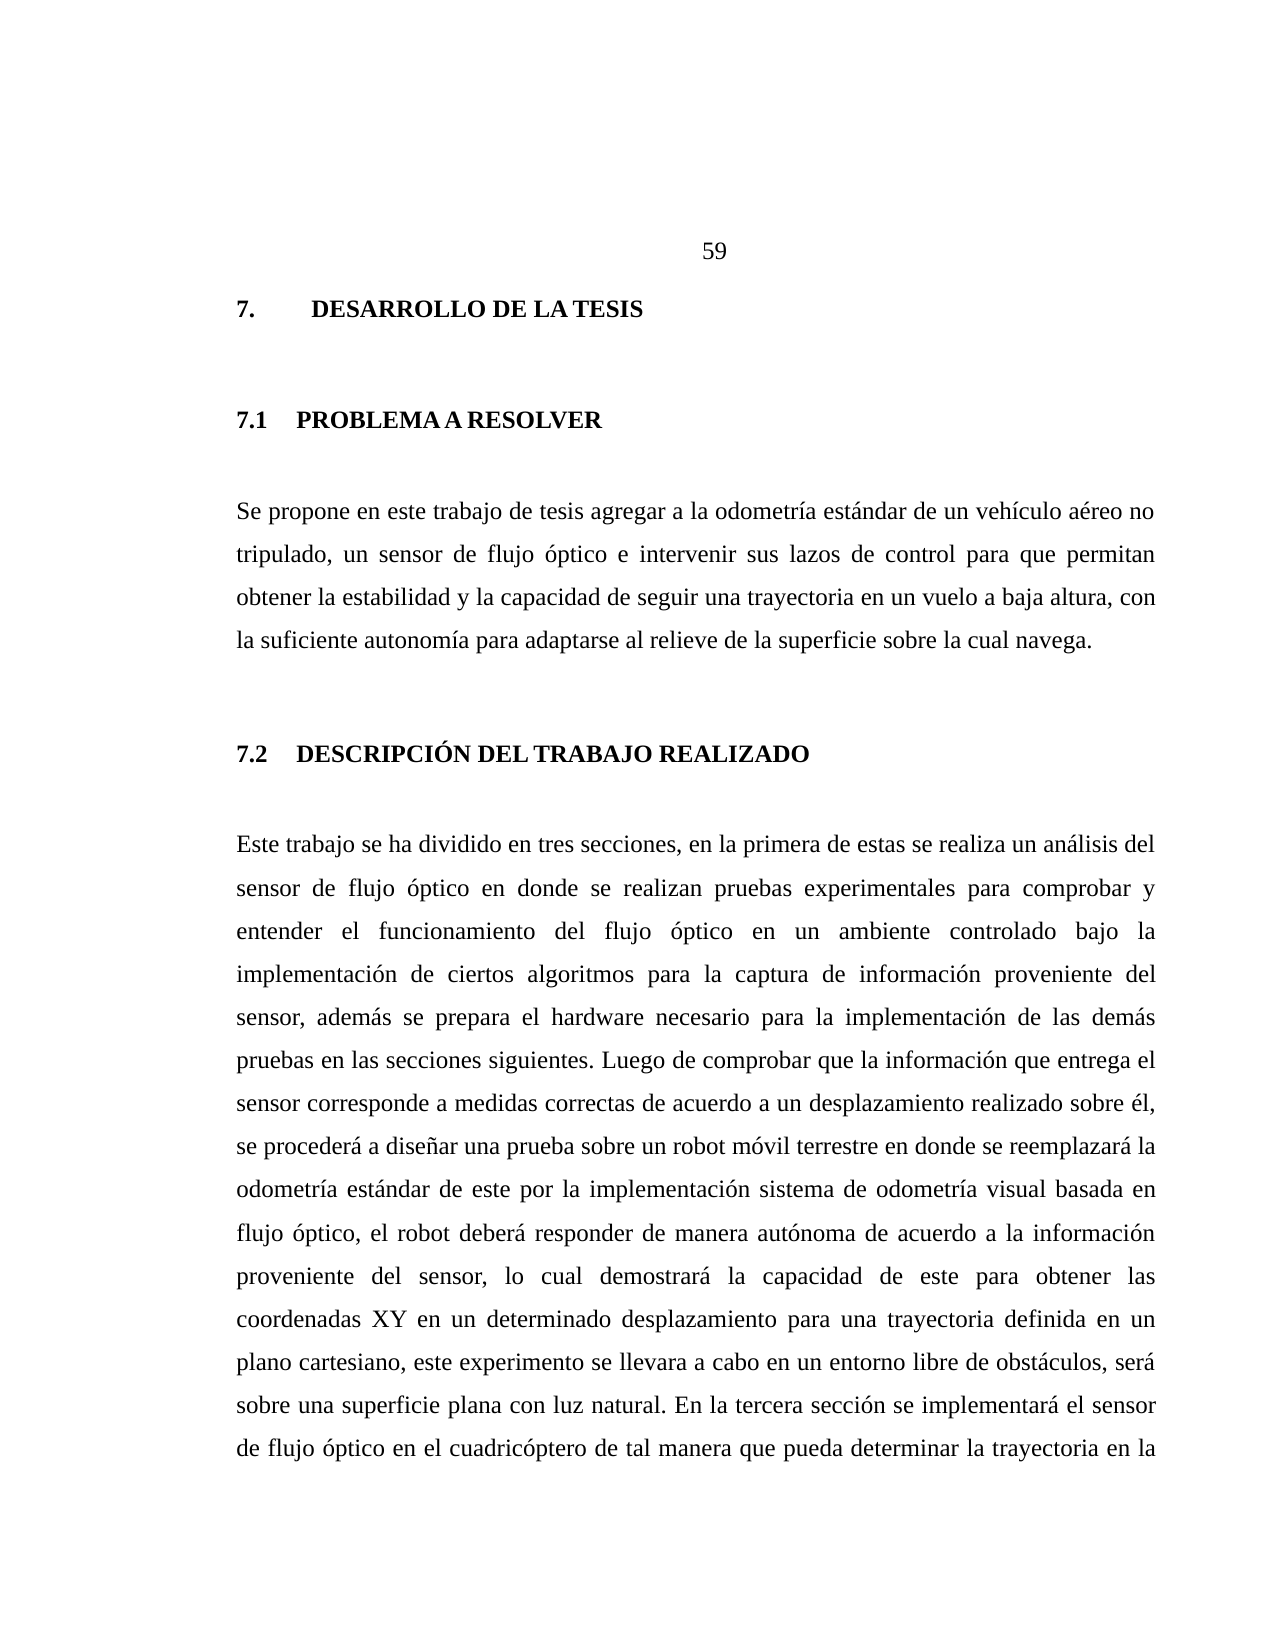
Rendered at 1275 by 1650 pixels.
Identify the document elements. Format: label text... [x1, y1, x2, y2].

subtitle PROBLEMA A RESOLVER [236, 406, 1157, 434]
subtitle DESARROLLO DE LA TESIS [236, 294, 1157, 323]
text Se propone en este trabajo de tesis agregar a la odometría estándar de un vehículo aéreo no tripulado, un sensor de flujo óptico e intervenir sus lazos de control para que permitan obtener la estabilidad y la capacidad de seguir una trayectoria en un vuelo a baja altura, con la suficiente autonomía para adaptarse al relieve de la superficie sobre la cual navega. [236, 496, 1157, 654]
subtitle DESCRIPCIÓN DEL TRABAJO REALIZADO [236, 739, 1157, 768]
text Este trabajo se ha dividido en tres secciones, en la primera de estas se realiza un análisis del sensor de flujo óptico en donde se realizan pruebas experimentales para comprobar y entender el funcionamiento del flujo óptico en un ambiente controlado bajo la implementación de ciertos algoritmos para la captura de información proveniente del sensor, además se prepara el hardware necesario para la implementación de las demás pruebas en las secciones siguientes. Luego de comprobar que la información que entrega el sensor corresponde a medidas correctas de acuerdo a un desplazamiento realizado sobre él, se procederá a diseñar una prueba sobre un robot móvil terrestre en donde se reemplazará la odometría estándar de este por la implementación sistema de odometría visual basada en flujo óptico, el robot deberá responder de manera autónoma de acuerdo a la información proveniente del sensor, lo cual demostrará la capacidad de este para obtener las coordenadas XY en un determinado desplazamiento para una trayectoria definida en un plano cartesiano, este experimento se llevara a cabo en un entorno libre de obstáculos, será sobre una superficie plana con luz natural. En la tercera sección se implementará el sensor de flujo óptico en el cuadricóptero de tal manera que pueda determinar la trayectoria en la [236, 829, 1157, 1462]
